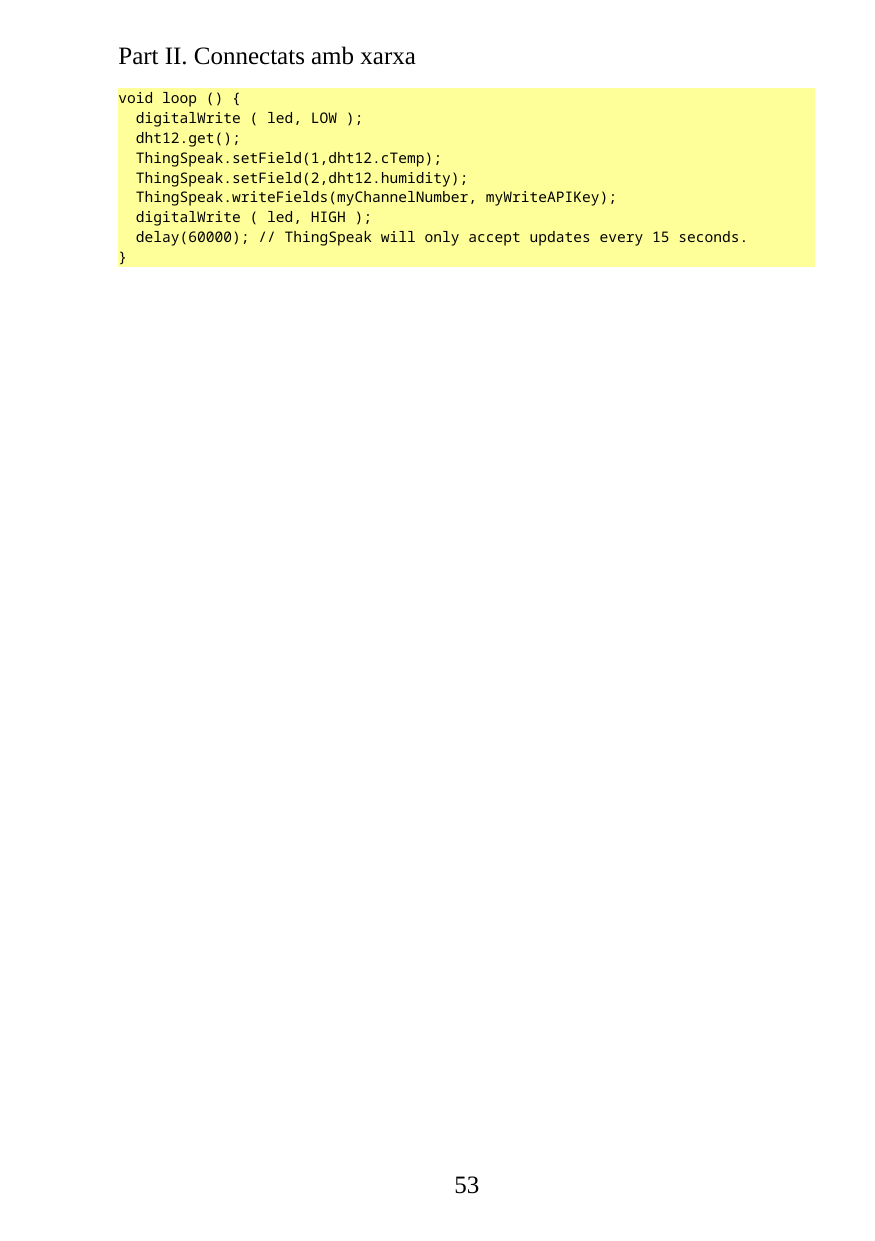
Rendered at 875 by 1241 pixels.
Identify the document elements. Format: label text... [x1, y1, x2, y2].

text } [118, 247, 815, 267]
text ThingSpeak.setField(1,dht12.cTemp); [118, 147, 815, 167]
text ThingSpeak.writeFields(myChannelNumber, myWriteAPIKey); [118, 187, 815, 207]
text dht12.get(); [118, 128, 815, 147]
text delay(60000); // ThingSpeak will only accept updates every 15 seconds. [118, 227, 815, 247]
text void loop () { [118, 88, 815, 108]
text digitalWrite ( led, HIGH ); [118, 207, 815, 227]
text ThingSpeak.setField(2,dht12.humidity); [118, 167, 815, 187]
text digitalWrite ( led, LOW ); [118, 108, 815, 128]
